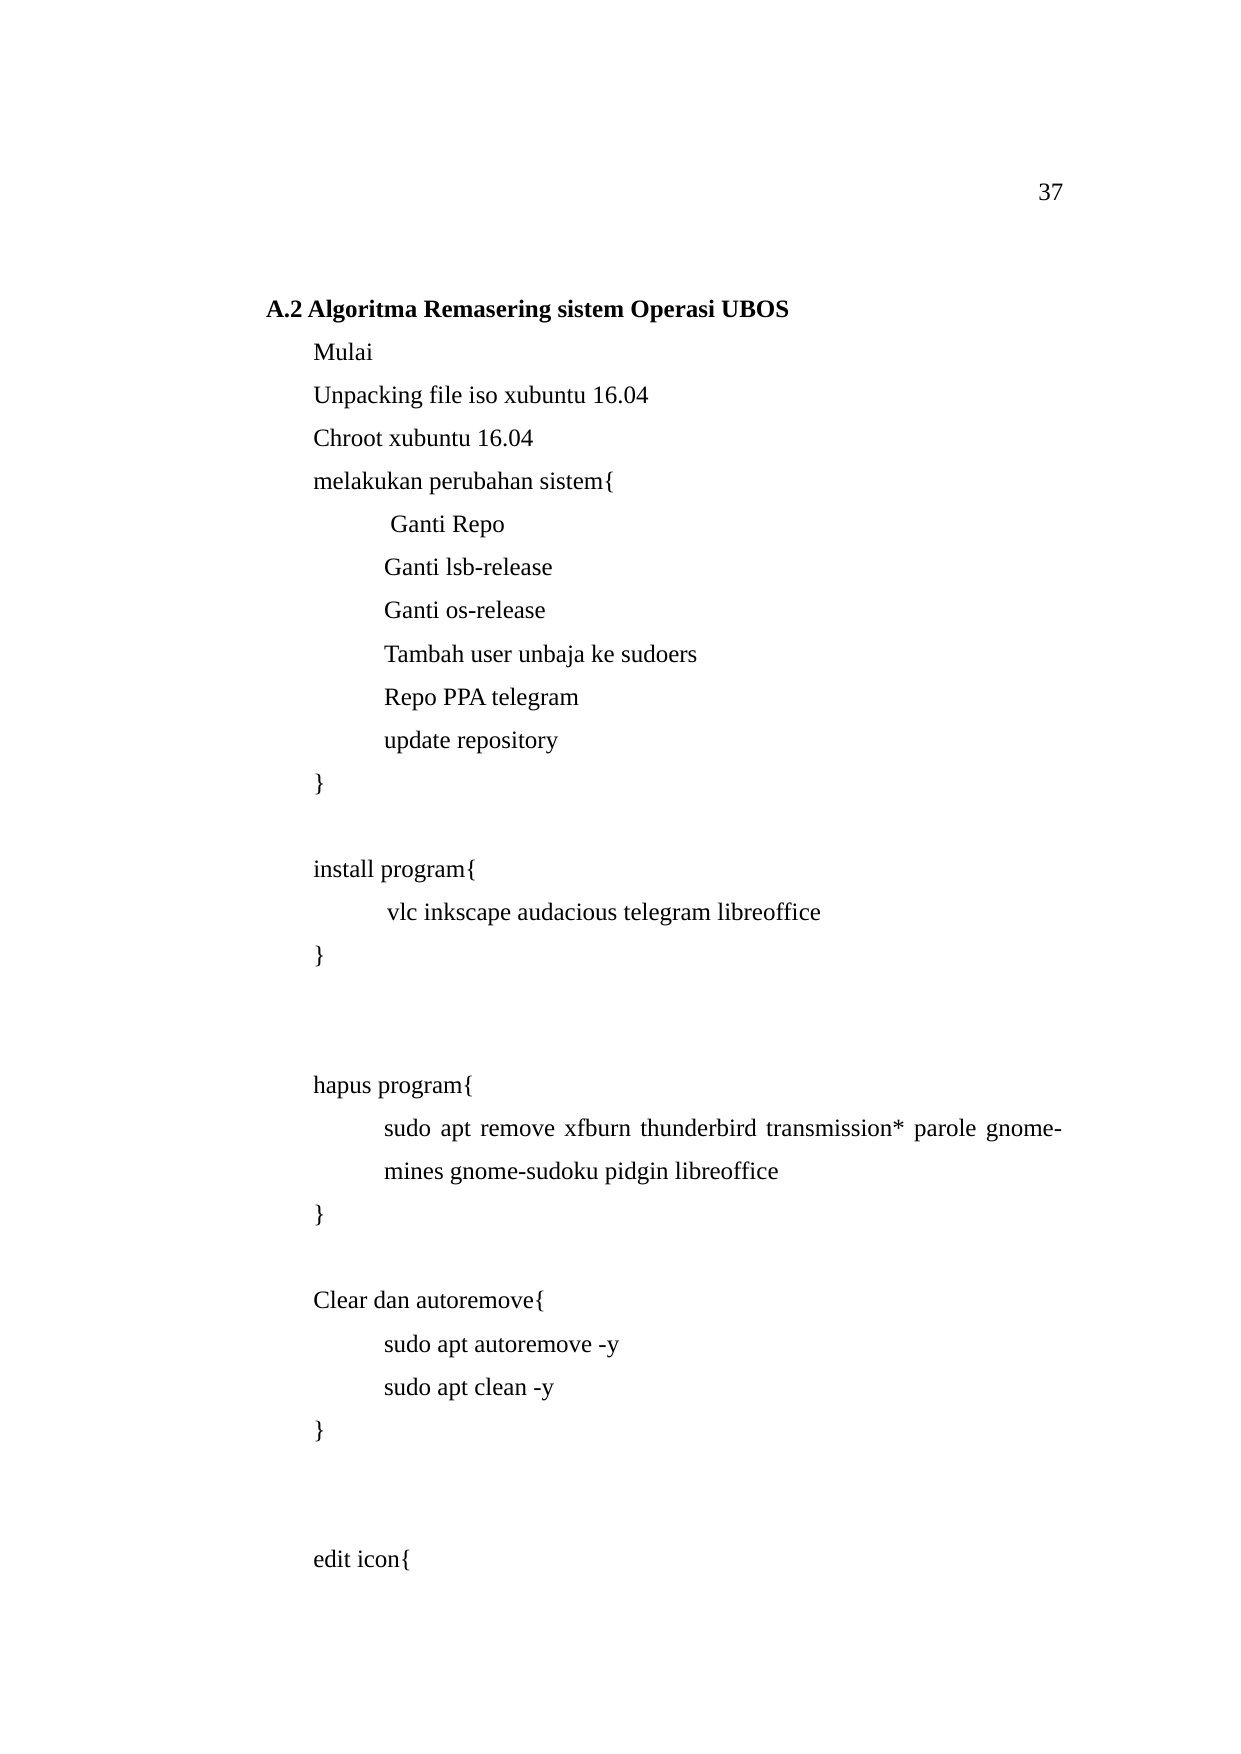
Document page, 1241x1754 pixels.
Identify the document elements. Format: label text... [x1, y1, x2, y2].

text edit icon{ [313, 1544, 1063, 1573]
text Ganti os-release [384, 596, 1063, 624]
text Repo PPA telegram [384, 682, 1063, 711]
text update repository [384, 725, 1063, 754]
text hapus program{ [313, 1070, 1063, 1099]
text sudo apt remove xfburn thunderbird transmission* parole gnome-mines gnome-sudoku pidgin libreoffice [384, 1113, 1063, 1185]
text Unpacking file iso xubuntu 16.04 [313, 380, 1063, 409]
text sudo apt autoremove -y [384, 1329, 1063, 1357]
text } [313, 768, 1063, 797]
text } [313, 1415, 1063, 1444]
text sudo apt clean -y [384, 1372, 1063, 1401]
text } [313, 1199, 1063, 1228]
text Clear dan autoremove{ [313, 1286, 1063, 1314]
text } [313, 941, 1063, 969]
text Tambah user unbaja ke sudoers [384, 639, 1063, 667]
text install program{ [313, 854, 1063, 883]
text melakukan perubahan sistem{ [313, 466, 1063, 495]
text Chroot xubuntu 16.04 [313, 423, 1063, 452]
text vlc inkscape audacious telegram libreoffice [313, 897, 1063, 926]
text Ganti Repo [384, 509, 1063, 538]
text A.2 Algoritma Remasering sistem Operasi UBOS [266, 294, 1063, 322]
text Ganti lsb-release [384, 552, 1063, 581]
text Mulai [313, 337, 1063, 366]
